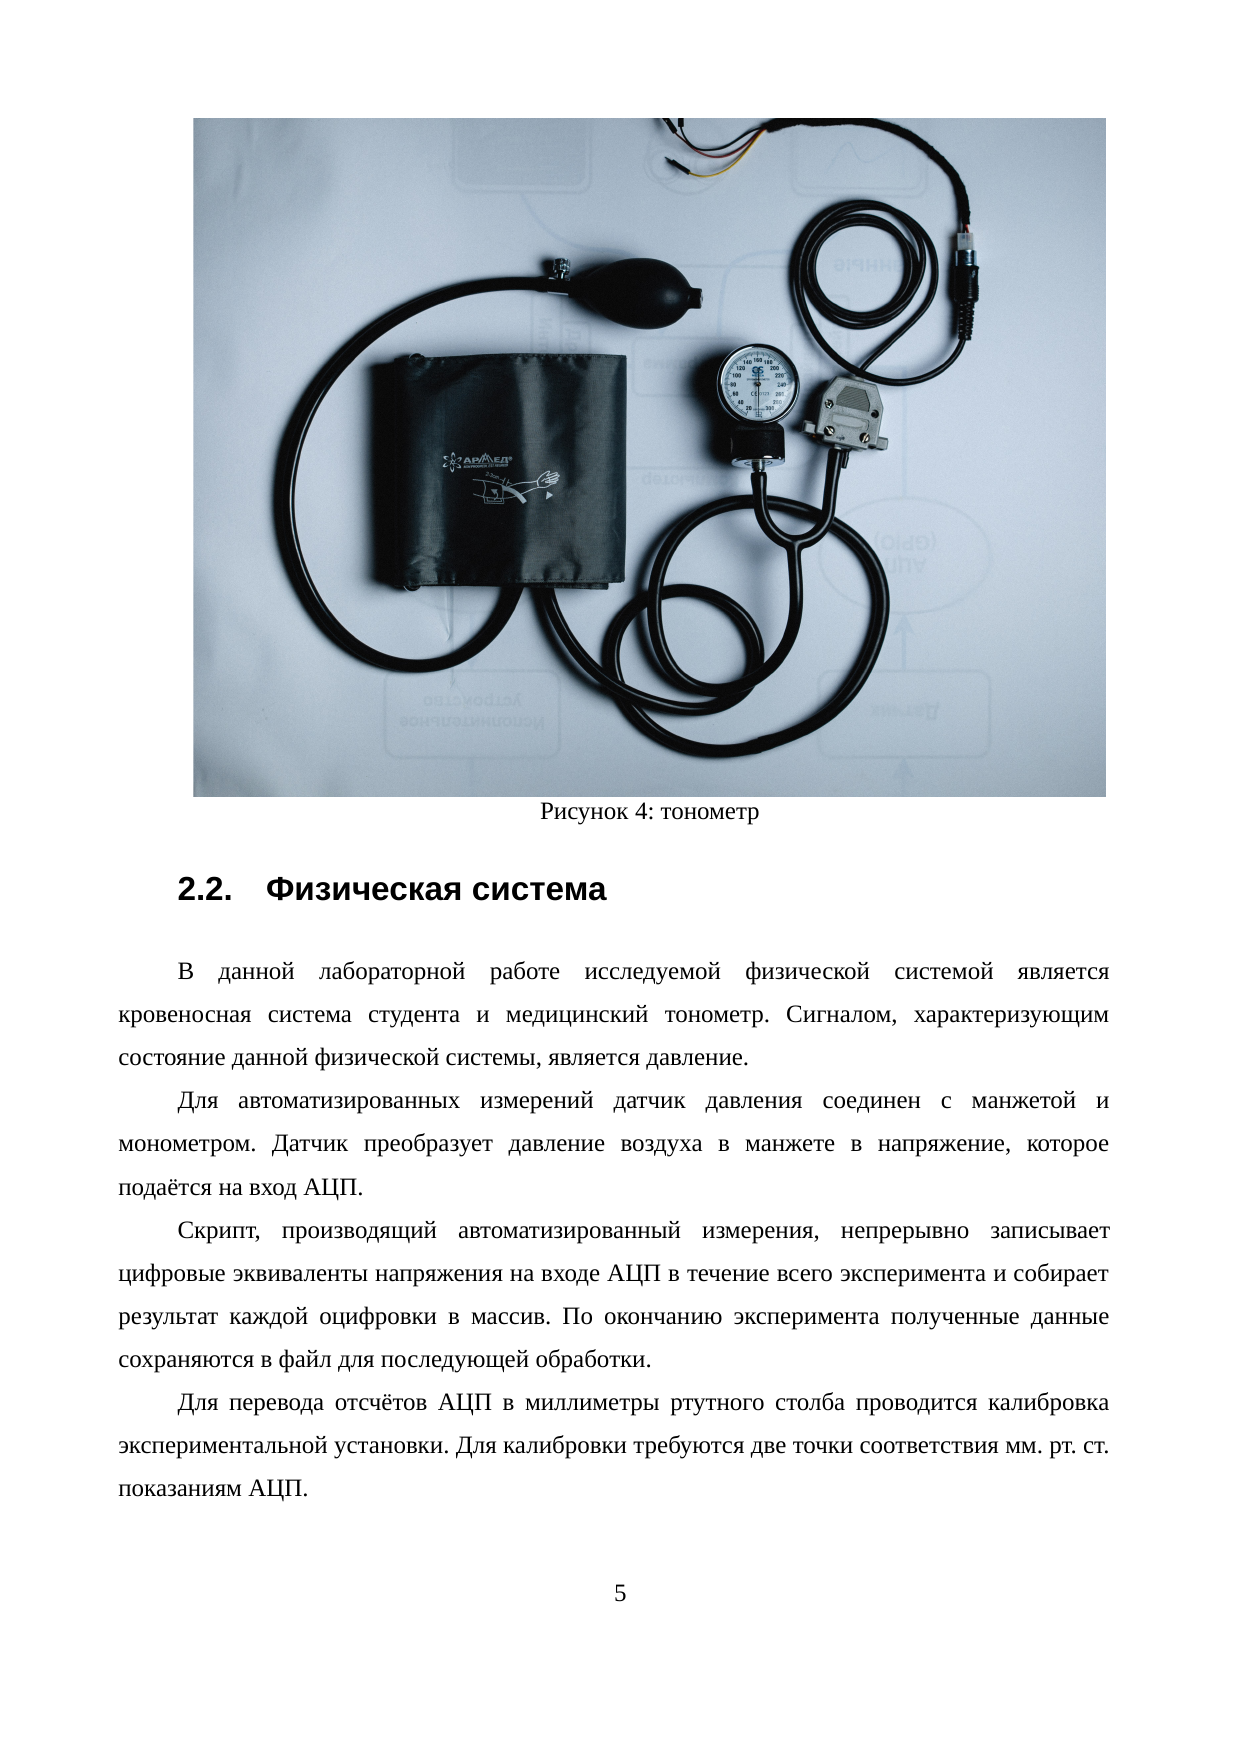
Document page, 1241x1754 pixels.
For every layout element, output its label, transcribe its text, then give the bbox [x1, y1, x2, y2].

picture [193, 118, 1106, 797]
text Для автоматизированных измерений датчик давления соединен с манжетой и монометром. Датчик преобразует давление воздуха в манжете в напряжение, которое подаётся на вход АЦП. [118, 1085, 1110, 1200]
text Скрипт, производящий автоматизированный измерения, непрерывно записывает цифровые эквиваленты напряжения на входе АЦП в течение всего эксперимента и собирает результат каждой оцифровки в массив. По окончанию эксперимента полученные данные сохраняются в файл для последующей обработки. [118, 1215, 1110, 1373]
text Для перевода отсчётов АЦП в миллиметры ртутного столба проводится калибровка экспериментальной установки. Для калибровки требуются две точки соответствия мм. рт. ст. показаниям АЦП. [118, 1387, 1110, 1502]
text В данной лабораторной работе исследуемой физической системой является кровеносная система студента и медицинский тонометр. Сигналом, характеризующим состояние данной физической системы, является давление. [118, 956, 1110, 1071]
subtitle Физическая система [118, 869, 1122, 907]
text Рисунок 4: тонометр [118, 796, 1122, 825]
